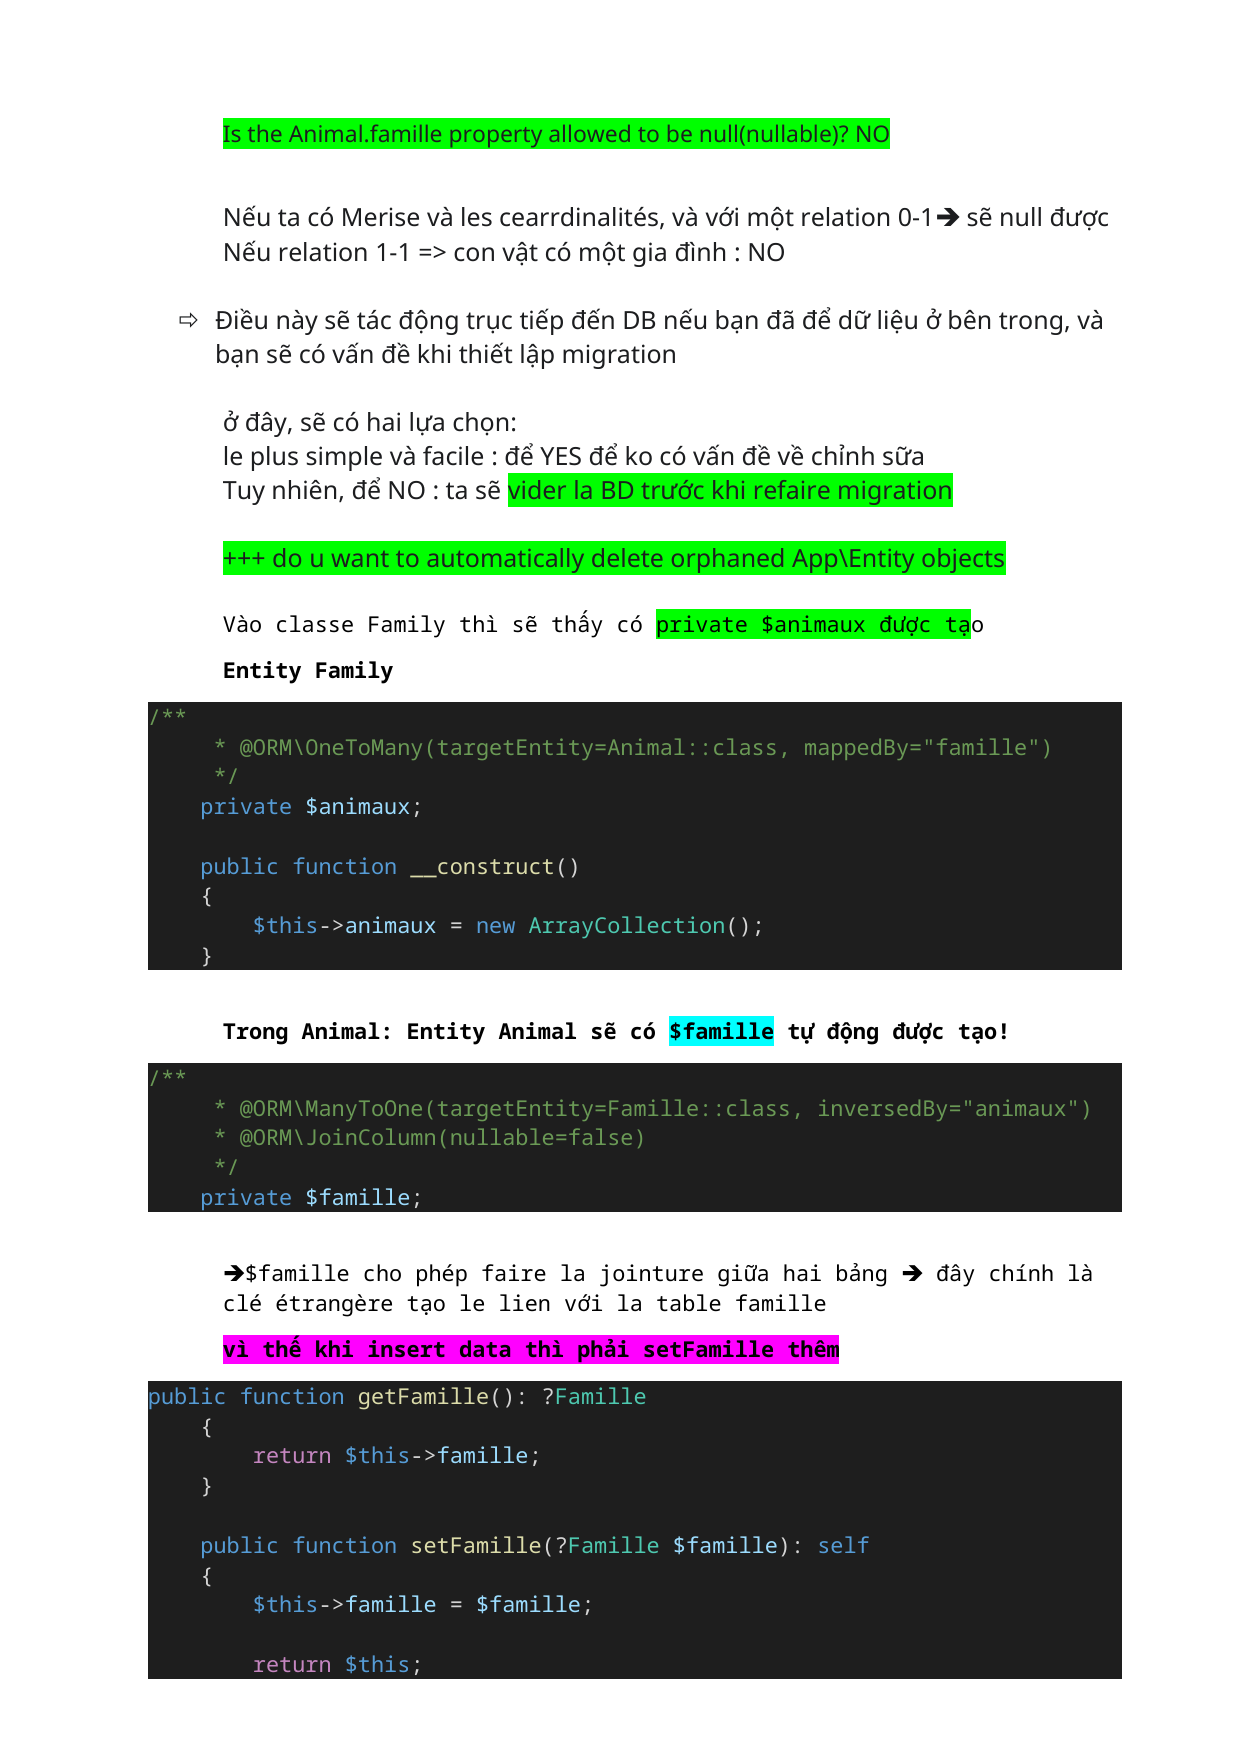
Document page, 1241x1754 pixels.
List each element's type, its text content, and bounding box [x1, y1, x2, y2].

text */ [148, 1152, 1122, 1182]
list Điều này sẽ tác động trục tiếp đến DB nếu bạn đã để dữ liệu ở bên trong, và bạn sẽ có vấn đề khi thiết lập migration [177, 302, 1122, 370]
text * @ORM\ManyToOne(targetEntity=Famille::class, inversedBy="animaux") [148, 1093, 1122, 1122]
text { [148, 1560, 1122, 1589]
list le plus simple và facile : để YES để ko có vấn đề về chỉnh sữa [223, 438, 1122, 473]
list Vào classe Family thì sẽ thấy có private $animaux được tạo [223, 609, 1122, 639]
text /** [148, 1063, 1122, 1093]
text public function setFamille(?Famille $famille): self [148, 1530, 1122, 1560]
list Nếu relation 1-1 => con vật có một gia đình : NO [223, 234, 1122, 268]
text public function getFamille(): ?Famille [148, 1381, 1122, 1411]
list ở đây, sẽ có hai lựa chọn: [223, 404, 1122, 438]
list vì thế khi insert data thì phải setFamille thêm [223, 1334, 1122, 1364]
list $famille cho phép faire la jointure giữa hai bảng  đây chính là clé étrangère tạo le lien với la table famille [223, 1258, 1122, 1318]
text private $animaux; [148, 791, 1122, 821]
text */ [148, 761, 1122, 791]
list Is the Animal.famille property allowed to be null(nullable)? NO [223, 118, 1122, 149]
text $this->animaux = new ArrayCollection(); [148, 910, 1122, 940]
text } [148, 940, 1122, 970]
text return $this; [148, 1649, 1122, 1679]
list Entity Family [223, 655, 1122, 685]
list Tuy nhiên, để NO : ta sẽ vider la BD trước khi refaire migration [223, 473, 1122, 507]
list Trong Animal: Entity Animal sẽ có $famille tự động được tạo! [223, 1016, 1122, 1046]
list Nếu ta có Merise và les cearrdinalités, và với một relation 0-1 sẽ null được [223, 200, 1122, 234]
text * @ORM\JoinColumn(nullable=false) [148, 1122, 1122, 1152]
text { [148, 881, 1122, 910]
text return $this->famille; [148, 1441, 1122, 1470]
text } [148, 1470, 1122, 1500]
text /** [148, 702, 1122, 732]
text private $famille; [148, 1182, 1122, 1212]
text { [148, 1411, 1122, 1441]
text $this->famille = $famille; [148, 1589, 1122, 1619]
list +++ do u want to automatically delete orphaned App\Entity objects [223, 541, 1122, 575]
text * @ORM\OneToMany(targetEntity=Animal::class, mappedBy="famille") [148, 732, 1122, 761]
text public function __construct() [148, 851, 1122, 881]
